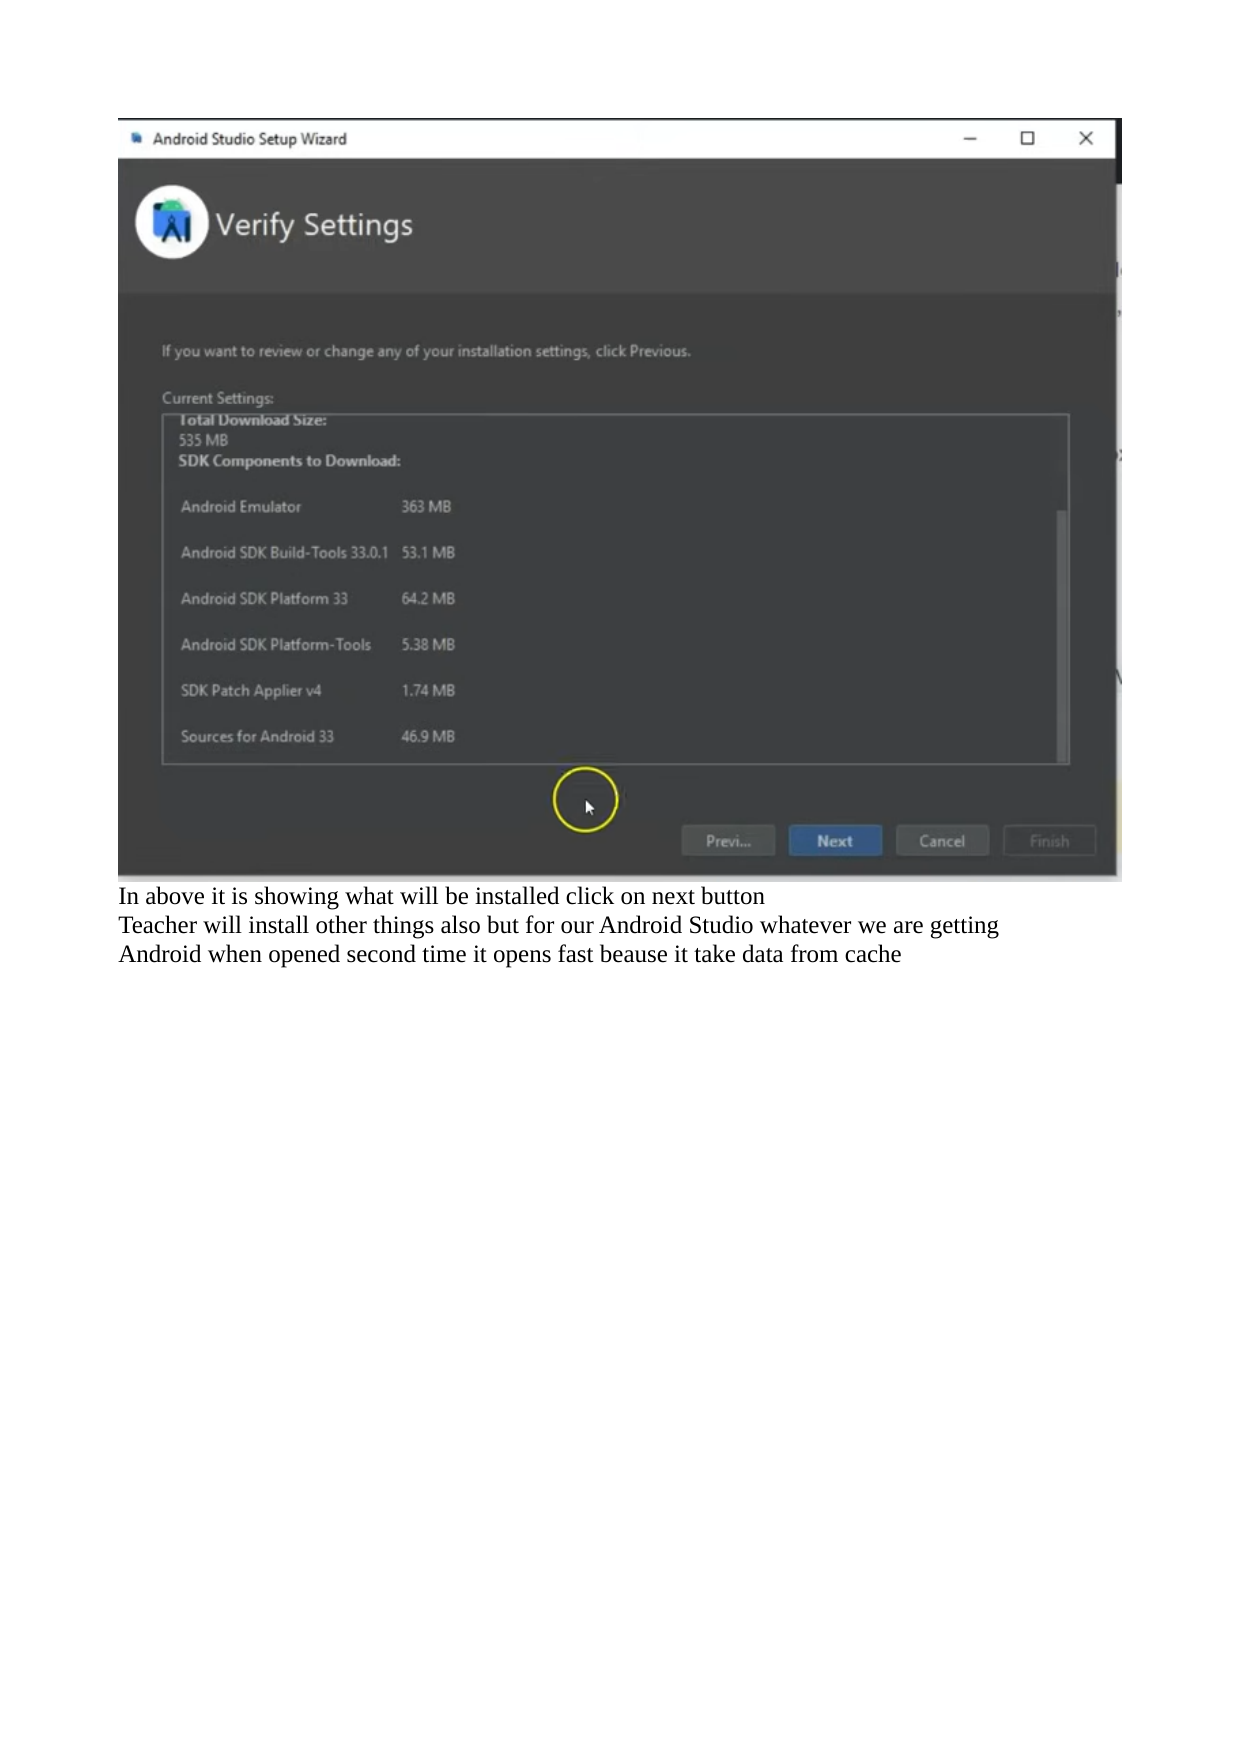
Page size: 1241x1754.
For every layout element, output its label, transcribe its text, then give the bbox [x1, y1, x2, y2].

text In above it is showing what will be installed click on next button [118, 882, 1122, 910]
text Android when opened second time it opens fast beause it take data from cache [118, 939, 1122, 967]
picture [118, 118, 1122, 882]
text Teacher will install other things also but for our Android Studio whatever we are getting [118, 910, 1122, 939]
